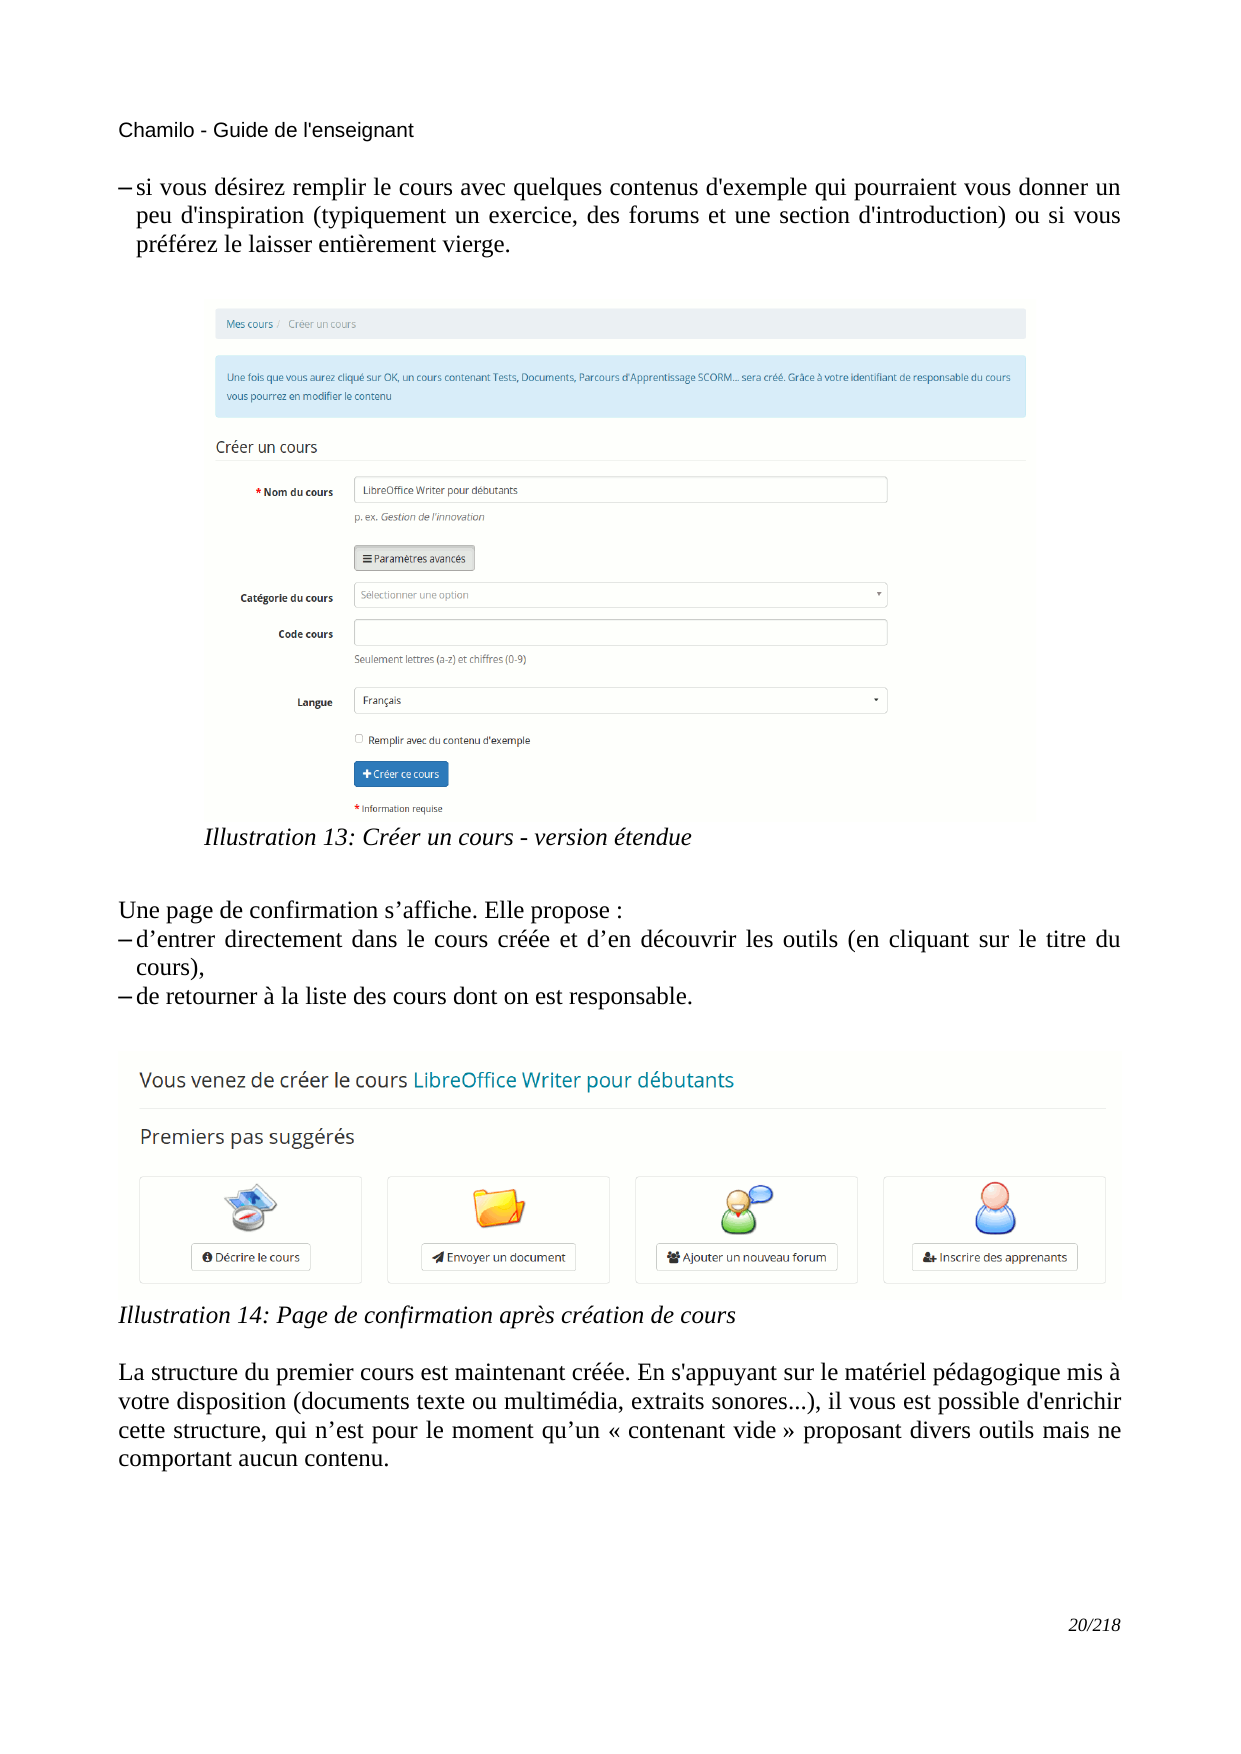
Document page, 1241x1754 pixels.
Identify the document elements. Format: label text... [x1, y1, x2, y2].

list si vous désirez remplir le cours avec quelques contenus d'exemple qui pourraient vous donner un peu d'inspiration (typiquement un exercice, des forums et une section d'introduction) ou si vous préférez le laisser entièrement vierge. [118, 172, 1122, 258]
picture [204, 299, 1037, 822]
text Illustration 13: Créer un cours - version étendue [204, 822, 1036, 851]
list de retourner à la liste des cours dont on est responsable. [118, 981, 1122, 1010]
list d’entrer directement dans le cours créée et d’en découvrir les outils (en cliquant sur le titre du cours), [118, 924, 1122, 981]
text Une page de confirmation s’affiche. Elle propose : [118, 895, 1122, 924]
picture [118, 1051, 1122, 1300]
text Illustration 14: Page de confirmation après création de cours [118, 1300, 1122, 1328]
text La structure du premier cours est maintenant créée. En s'appuyant sur le matériel pédagogique mis à votre disposition (documents texte ou multimédia, extraits sonores...), il vous est possible d'enrichir cette structure, qui n’est pour le moment qu’un « contenant vide » proposant divers outils mais ne comportant aucun contenu. [118, 1357, 1122, 1472]
